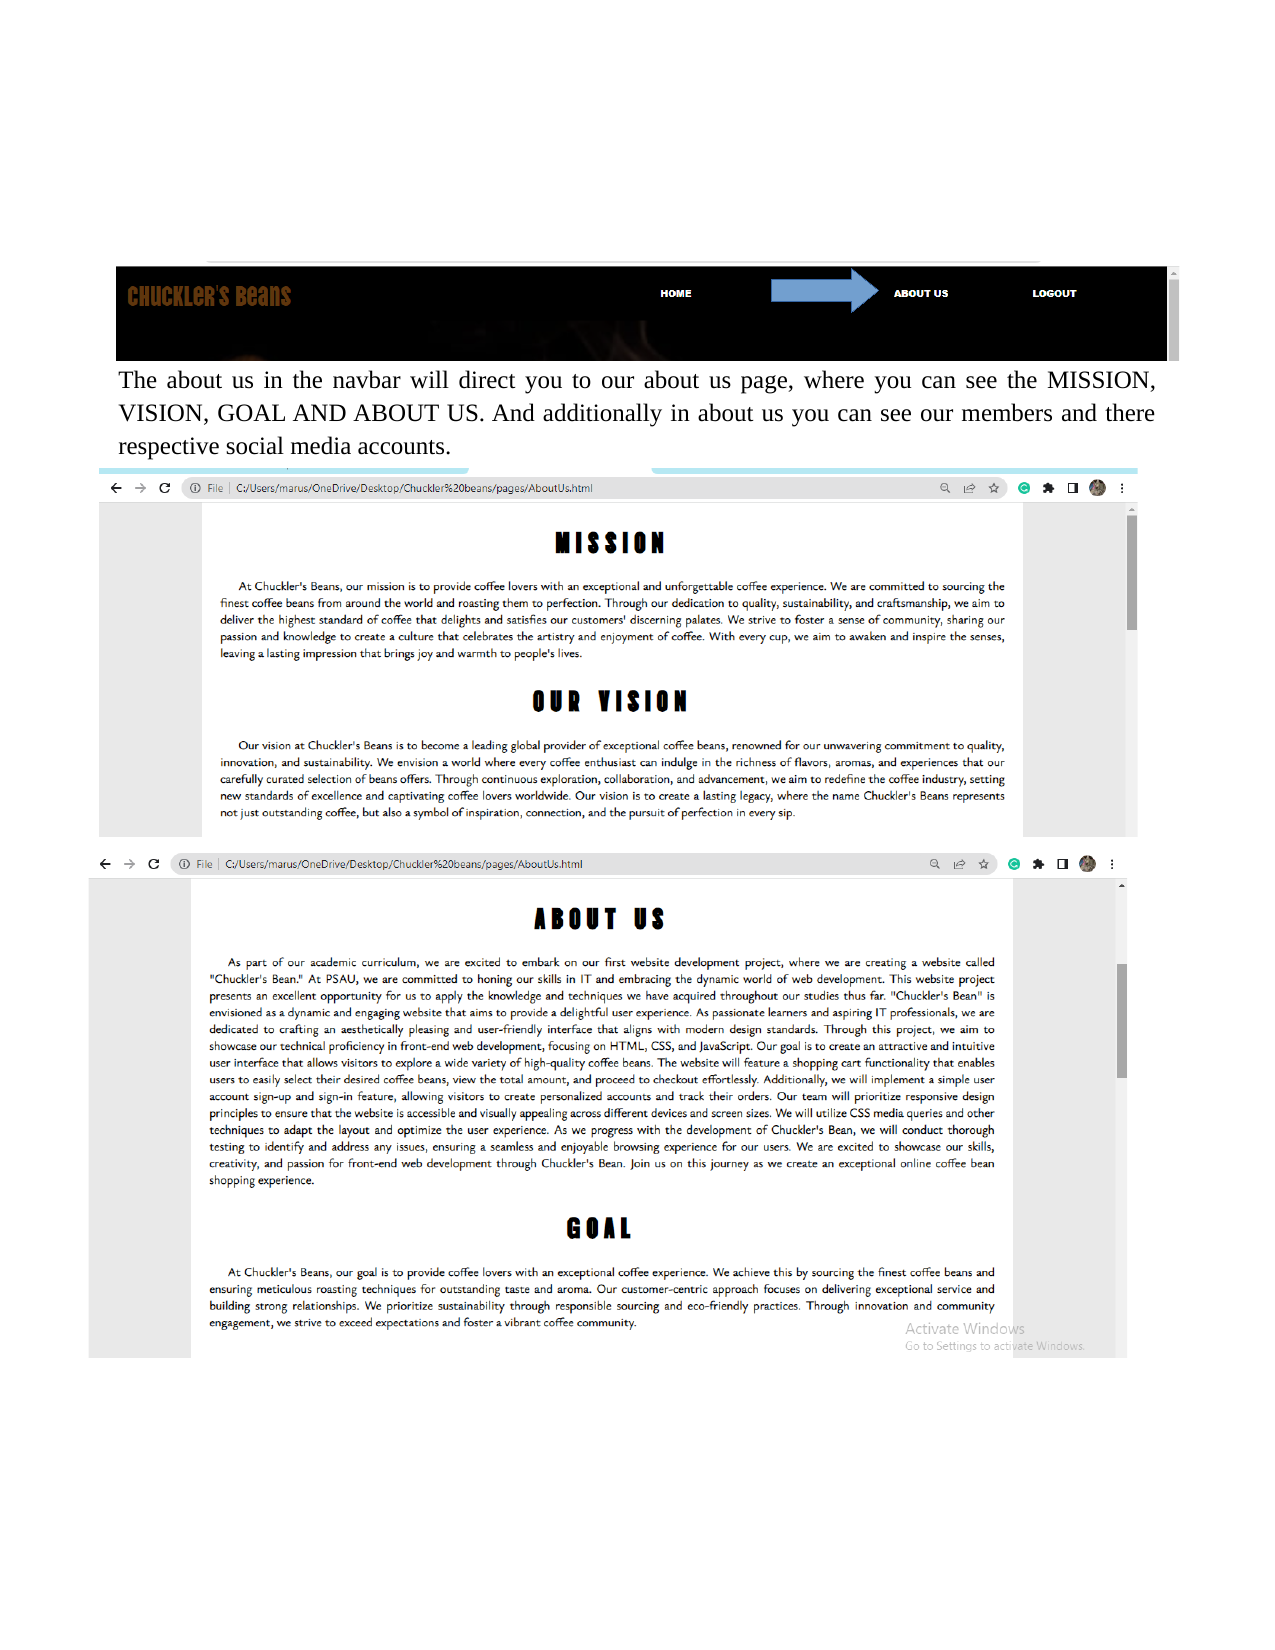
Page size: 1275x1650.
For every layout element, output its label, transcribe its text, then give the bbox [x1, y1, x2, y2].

picture [99, 468, 1138, 837]
text The about us in the navbar will direct you to our about us page, where you can see the MISSION, VISION, GOAL AND ABOUT US. And additionally in about us you can see our members and there respective social media accounts. [118, 250, 1157, 459]
picture [158, 261, 1180, 312]
picture [88, 853, 1128, 1358]
